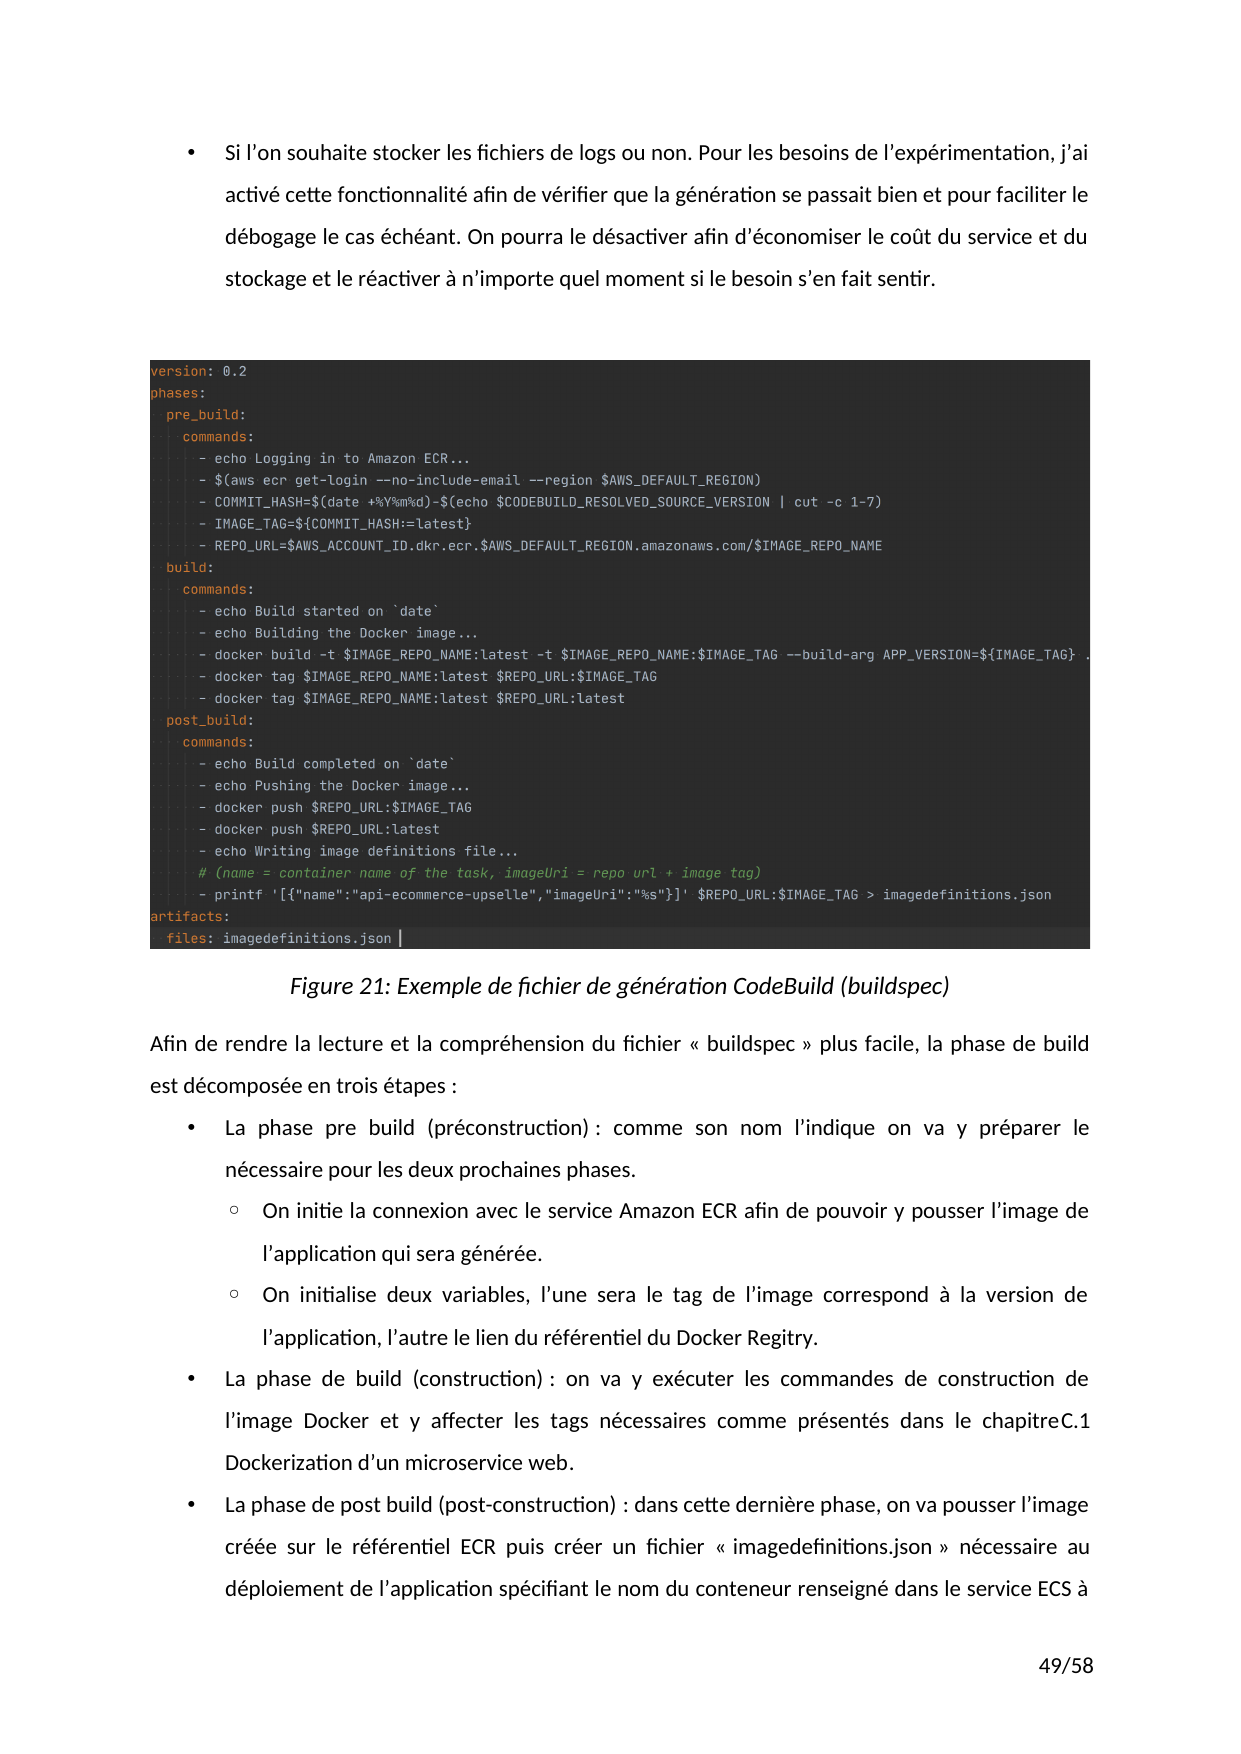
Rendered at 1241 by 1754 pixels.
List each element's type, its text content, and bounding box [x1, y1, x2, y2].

list La phase pre build (préconstruction) : comme son nom l’indique on va y préparer le nécessaire pour les deux prochaines phases. [187, 1113, 1090, 1183]
list On initialise deux variables, l’une sera le tag de l’image correspond à la version de l’application, l’autre le lien du référentiel du Docker Regitry. [225, 1281, 1090, 1351]
list La phase de post build (post-construction) : dans cette dernière phase, on va pousser l’image créée sur le référentiel ECR puis créer un fichier « imagedefinitions.json » nécessaire au déploiement de l’application spécifiant le nom du conteneur renseigné dans le service ECS à [187, 1491, 1090, 1602]
text [150, 348, 1090, 360]
list Si l’on souhaite stocker les fichiers de logs ou non. Pour les besoins de l’expérimentation, j’ai activé cette fonctionnalité afin de vérifier que la génération se passait bien et pour faciliter le débogage le cas échéant. On pourra le désactiver afin d’économiser le coût du service et du stockage et le réactiver à n’importe quel moment si le besoin s’en fait sentir. [187, 138, 1090, 292]
list La phase de build (construction) : on va y exécuter les commandes de construction de l’image Docker et y affecter les tags nécessaires comme présentés dans le chapitreC.1 Dockerization d’un microservice web. [187, 1364, 1090, 1477]
text Figure 21: Exemple de fichier de génération CodeBuild (buildspec) [150, 949, 1090, 1001]
list On initie la connexion avec le service Amazon ECR afin de pouvoir y pousser l’image de l’application qui sera générée. [225, 1197, 1090, 1267]
picture [150, 360, 1091, 949]
text Afin de rendre la lecture et la compréhension du fichier « buildspec » plus facile, la phase de build est décomposée en trois étapes : [150, 1001, 1090, 1099]
